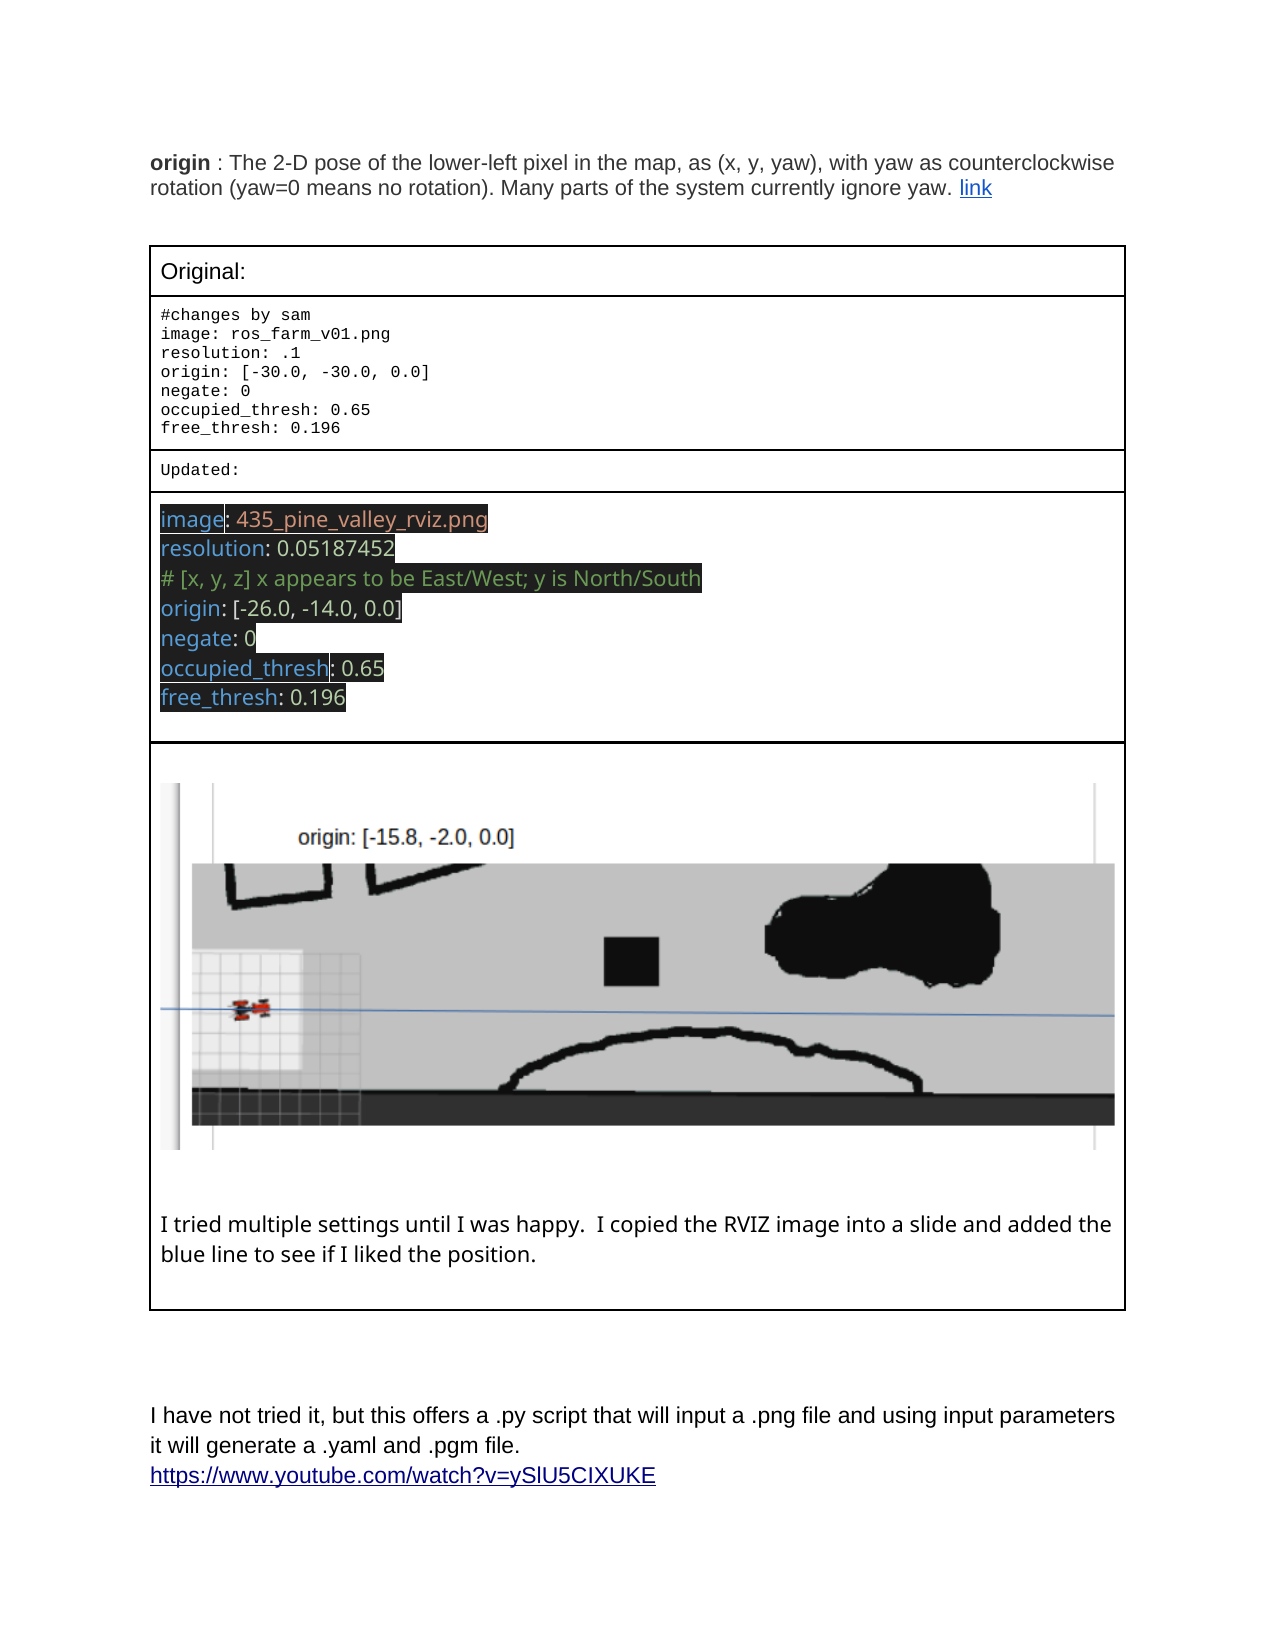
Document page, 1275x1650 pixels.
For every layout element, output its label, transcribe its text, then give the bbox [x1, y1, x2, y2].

table_cell Updated: [151, 451, 1124, 491]
table_cell image: 435_pine_valley_rviz.png resolution: 0.05187452 # [x, y, z] x appears to be East/West; y is North/South origin: [-26.0, -14.0, 0.0] negate: 0 occupied_thresh: 0.65 free_thresh: 0.196 [151, 493, 1124, 741]
table_cell #changes by sam image: ros_farm_v01.png resolution: .1 origin: [-30.0, -30.0, 0.0] negate: 0 occupied_thresh: 0.65 free_thresh: 0.196 [151, 297, 1124, 449]
text https://www.youtube.com/watch?v=ySlU5CIXUKE [150, 1462, 1125, 1488]
picture [160, 783, 1115, 1150]
text origin : The 2-D pose of the lower-left pixel in the map, as (x, y, yaw), with yaw as counterclockwise rotation (yaw=0 means no rotation). Many parts of the system currently ignore yaw. link [150, 150, 1125, 200]
table_cell I tried multiple settings until I was happy. I copied the RVIZ image into a slide and added the blue line to see if I liked the position. [151, 744, 1124, 1309]
table_header Original: [151, 247, 1124, 294]
text I have not tried it, but this offers a .py script that will input a .png file and using input parameters it will generate a .yaml and .pgm file. [150, 1402, 1125, 1458]
